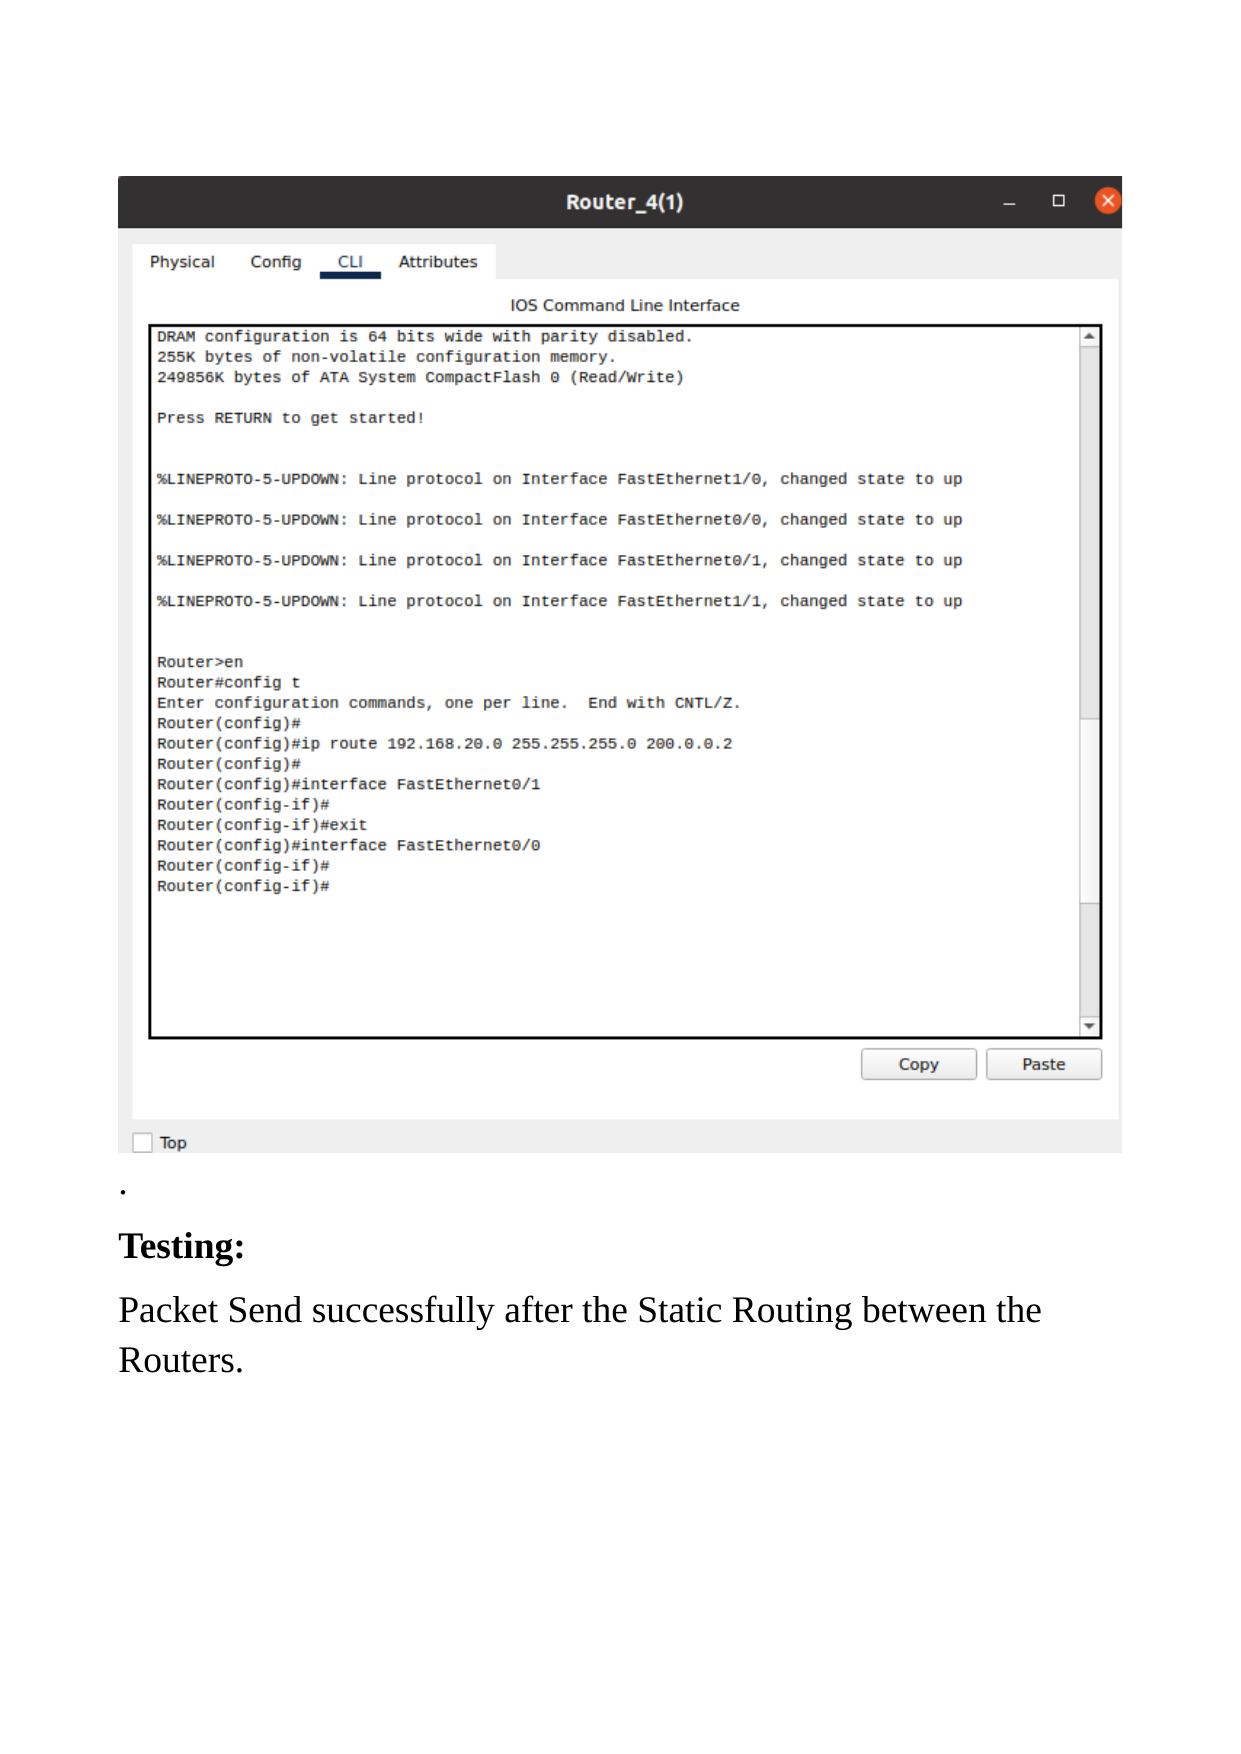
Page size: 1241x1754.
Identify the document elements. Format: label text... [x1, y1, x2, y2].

text Packet Send successfully after the Static Routing between the Routers. [118, 1287, 1122, 1380]
picture [118, 176, 1123, 1153]
text Testing: [118, 1223, 1122, 1266]
text . [118, 1153, 1122, 1202]
